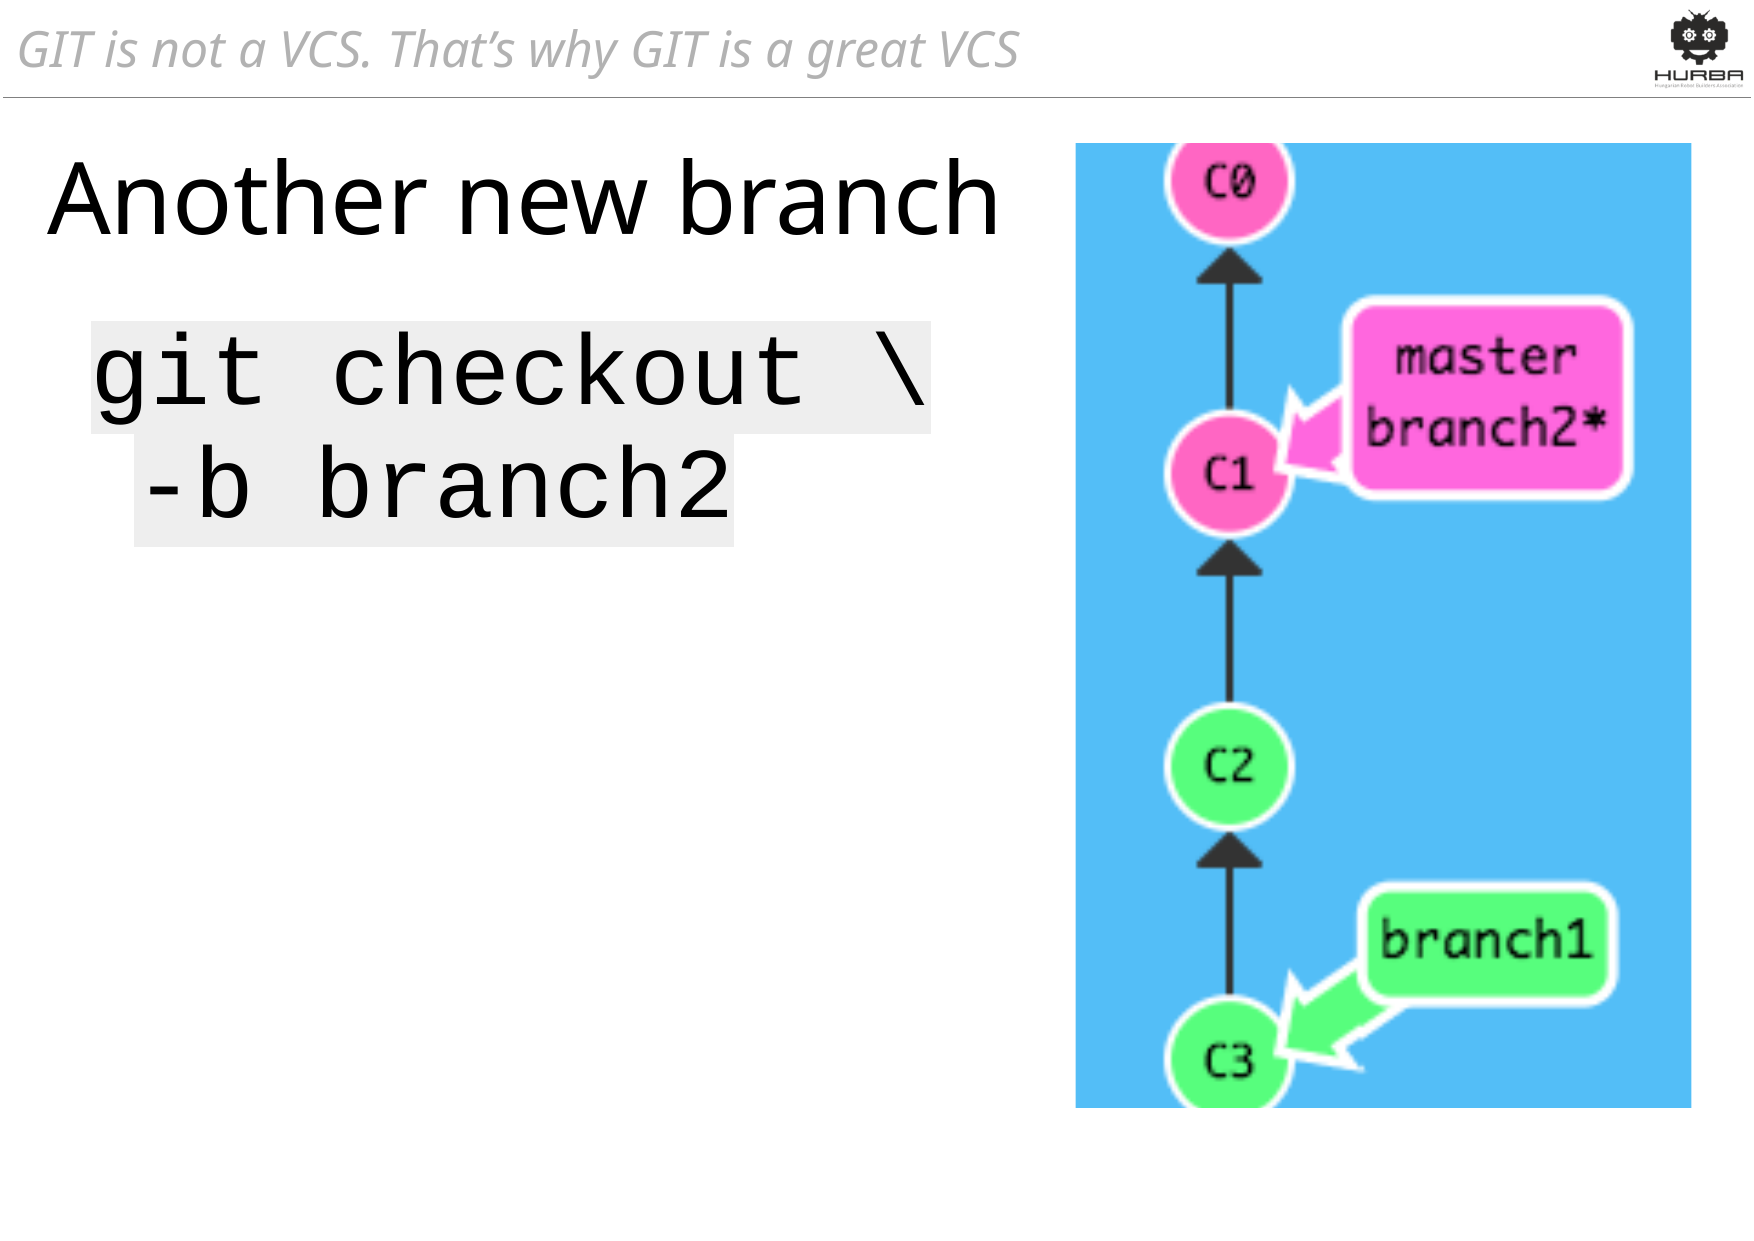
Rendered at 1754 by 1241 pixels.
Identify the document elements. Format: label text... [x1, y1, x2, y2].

text git checkout \ -b branch2 [3, 321, 1075, 547]
text Another new branch [3, 127, 1751, 264]
picture [1644, 3, 1754, 102]
text [1692, 321, 1751, 547]
picture [1075, 143, 1692, 1108]
